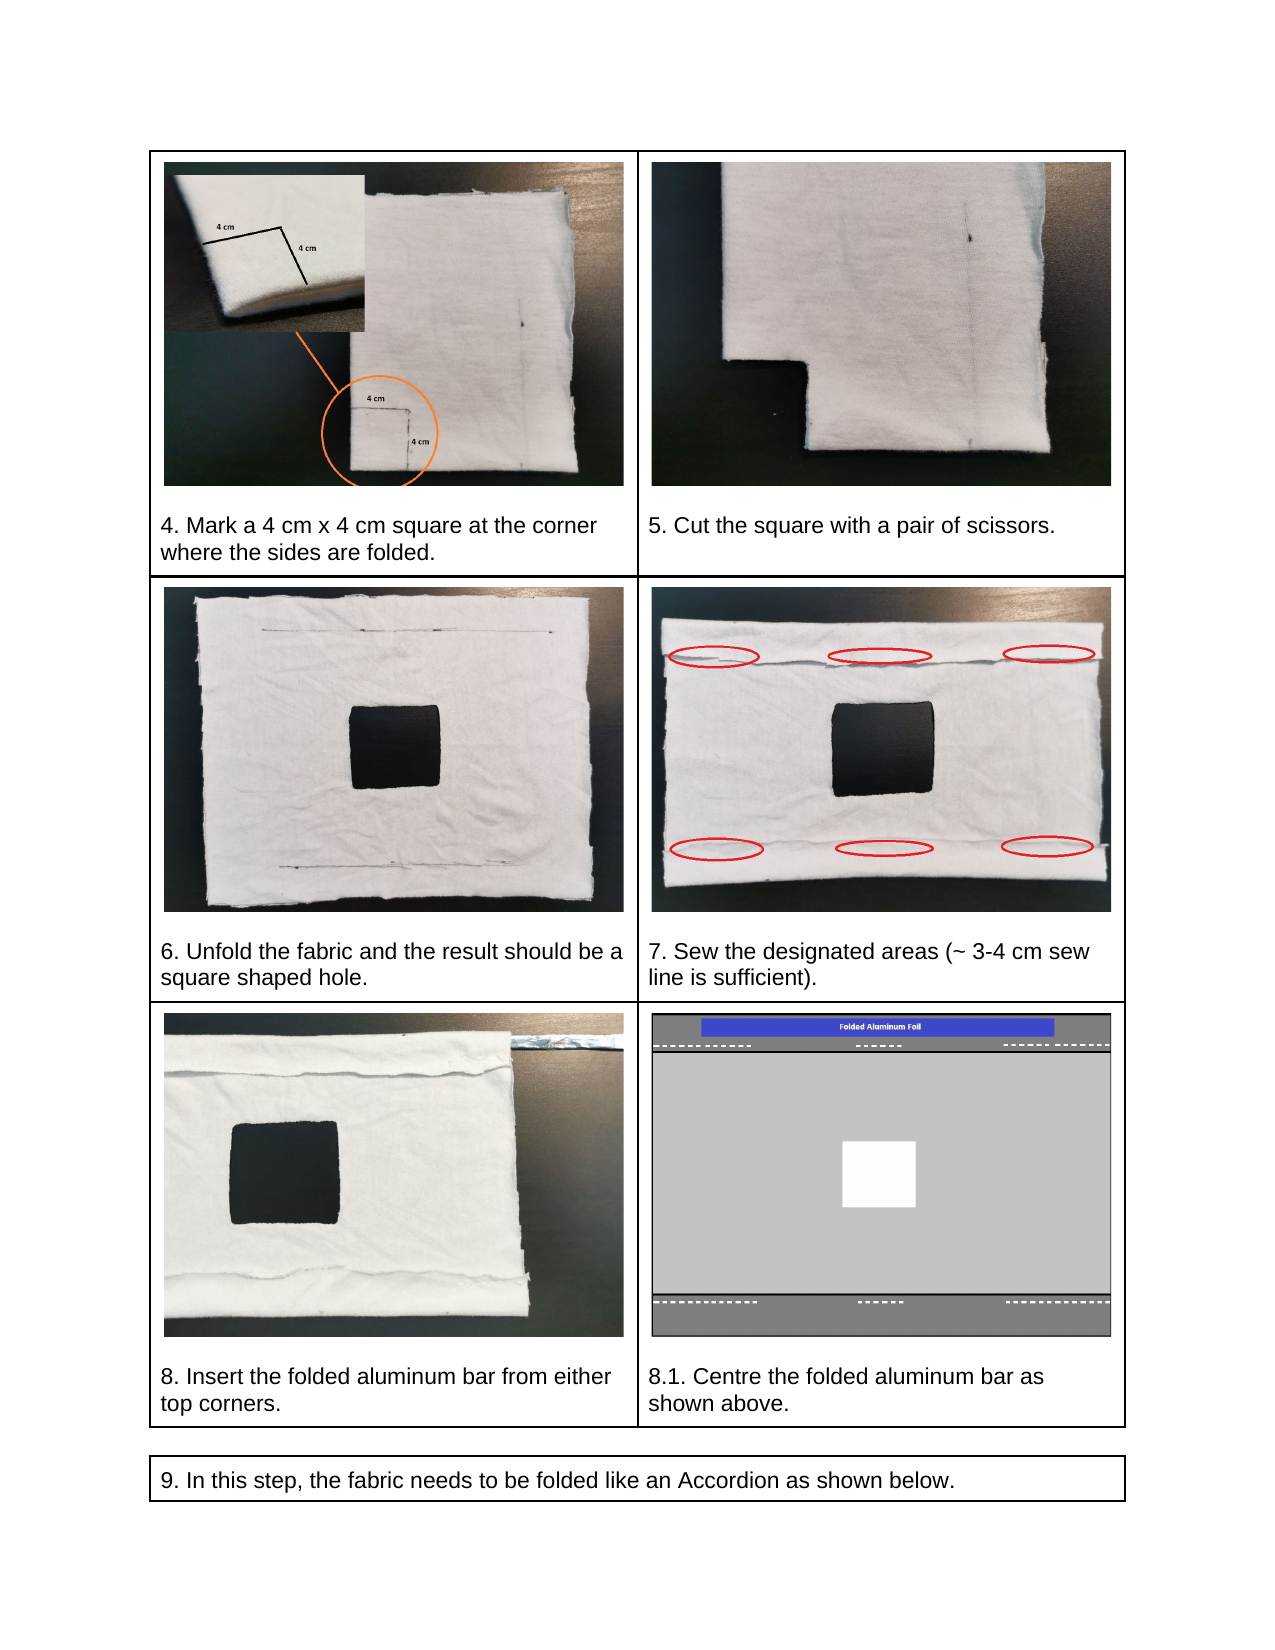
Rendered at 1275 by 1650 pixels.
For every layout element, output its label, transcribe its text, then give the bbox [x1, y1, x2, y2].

table_cell 4. Mark a 4 cm x 4 cm square at the corner where the sides are folded. [151, 152, 637, 575]
table_cell 7. Sew the designated areas (~ 3-4 cm sew line is sufficient). [639, 578, 1124, 1001]
table_cell 6. Unfold the fabric and the result should be a square shaped hole. [151, 578, 637, 1001]
table_header 9. In this step, the fabric needs to be folded like an Accordion as shown below. [151, 1457, 1124, 1500]
table_cell 8. Insert the folded aluminum bar from either top corners. [151, 1003, 637, 1426]
table_cell 8.1. Centre the folded aluminum bar as shown above. [639, 1003, 1124, 1426]
table_cell 5. Cut the square with a pair of scissors. [639, 152, 1124, 575]
